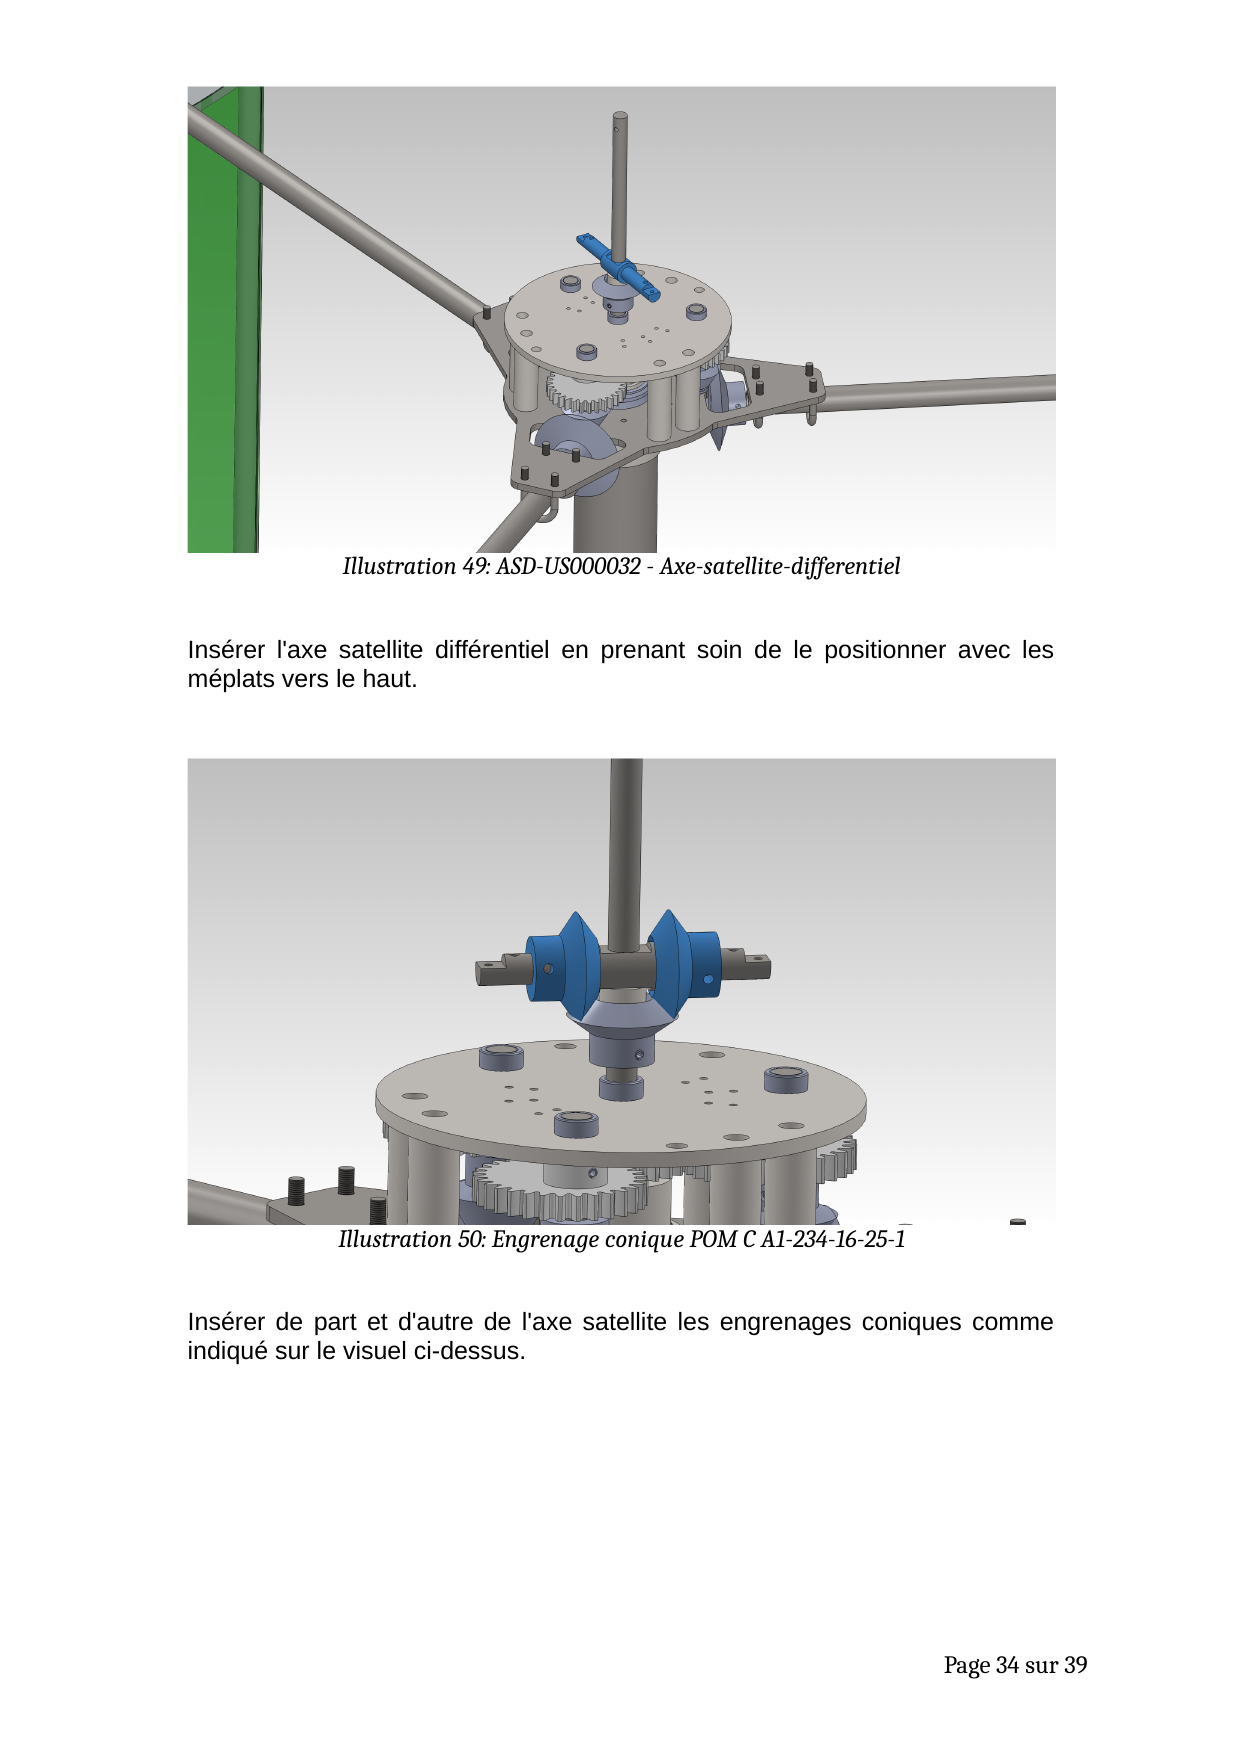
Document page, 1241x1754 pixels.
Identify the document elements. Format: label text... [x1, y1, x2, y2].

text Illustration 49: ASD-US000032 - Axe-satellite-differentiel [187, 553, 1056, 581]
picture [187, 86, 1056, 553]
text Insérer de part et d'autre de l'axe satellite les engrenages coniques comme indiqué sur le visuel ci-dessus. [187, 1307, 1056, 1364]
picture [187, 758, 1056, 1225]
text Illustration 50: Engrenage conique POM C A1-234-16-25-1 [187, 1225, 1056, 1253]
text Insérer l'axe satellite différentiel en prenant soin de le positionner avec les méplats vers le haut. [187, 635, 1056, 692]
